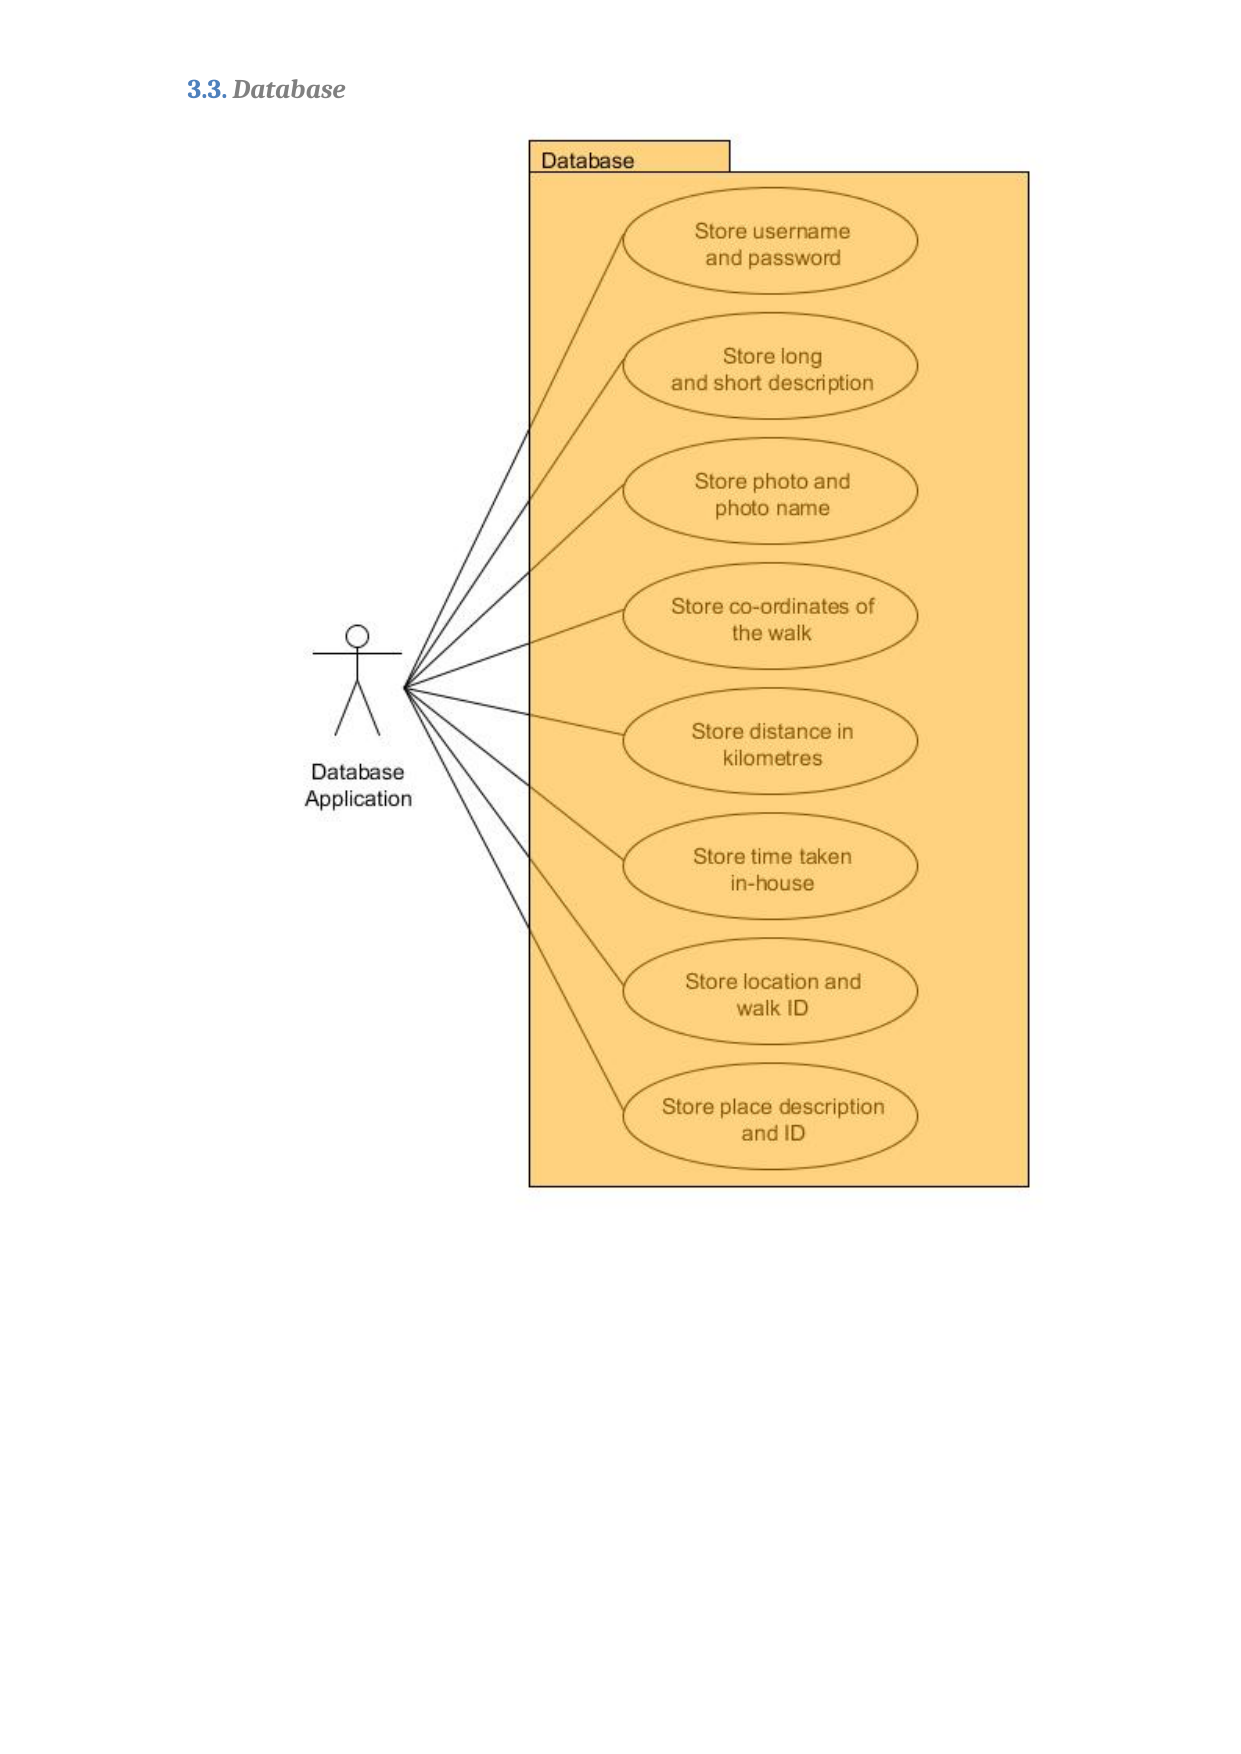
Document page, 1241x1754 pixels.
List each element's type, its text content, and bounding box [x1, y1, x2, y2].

subtitle Database [187, 74, 1090, 105]
